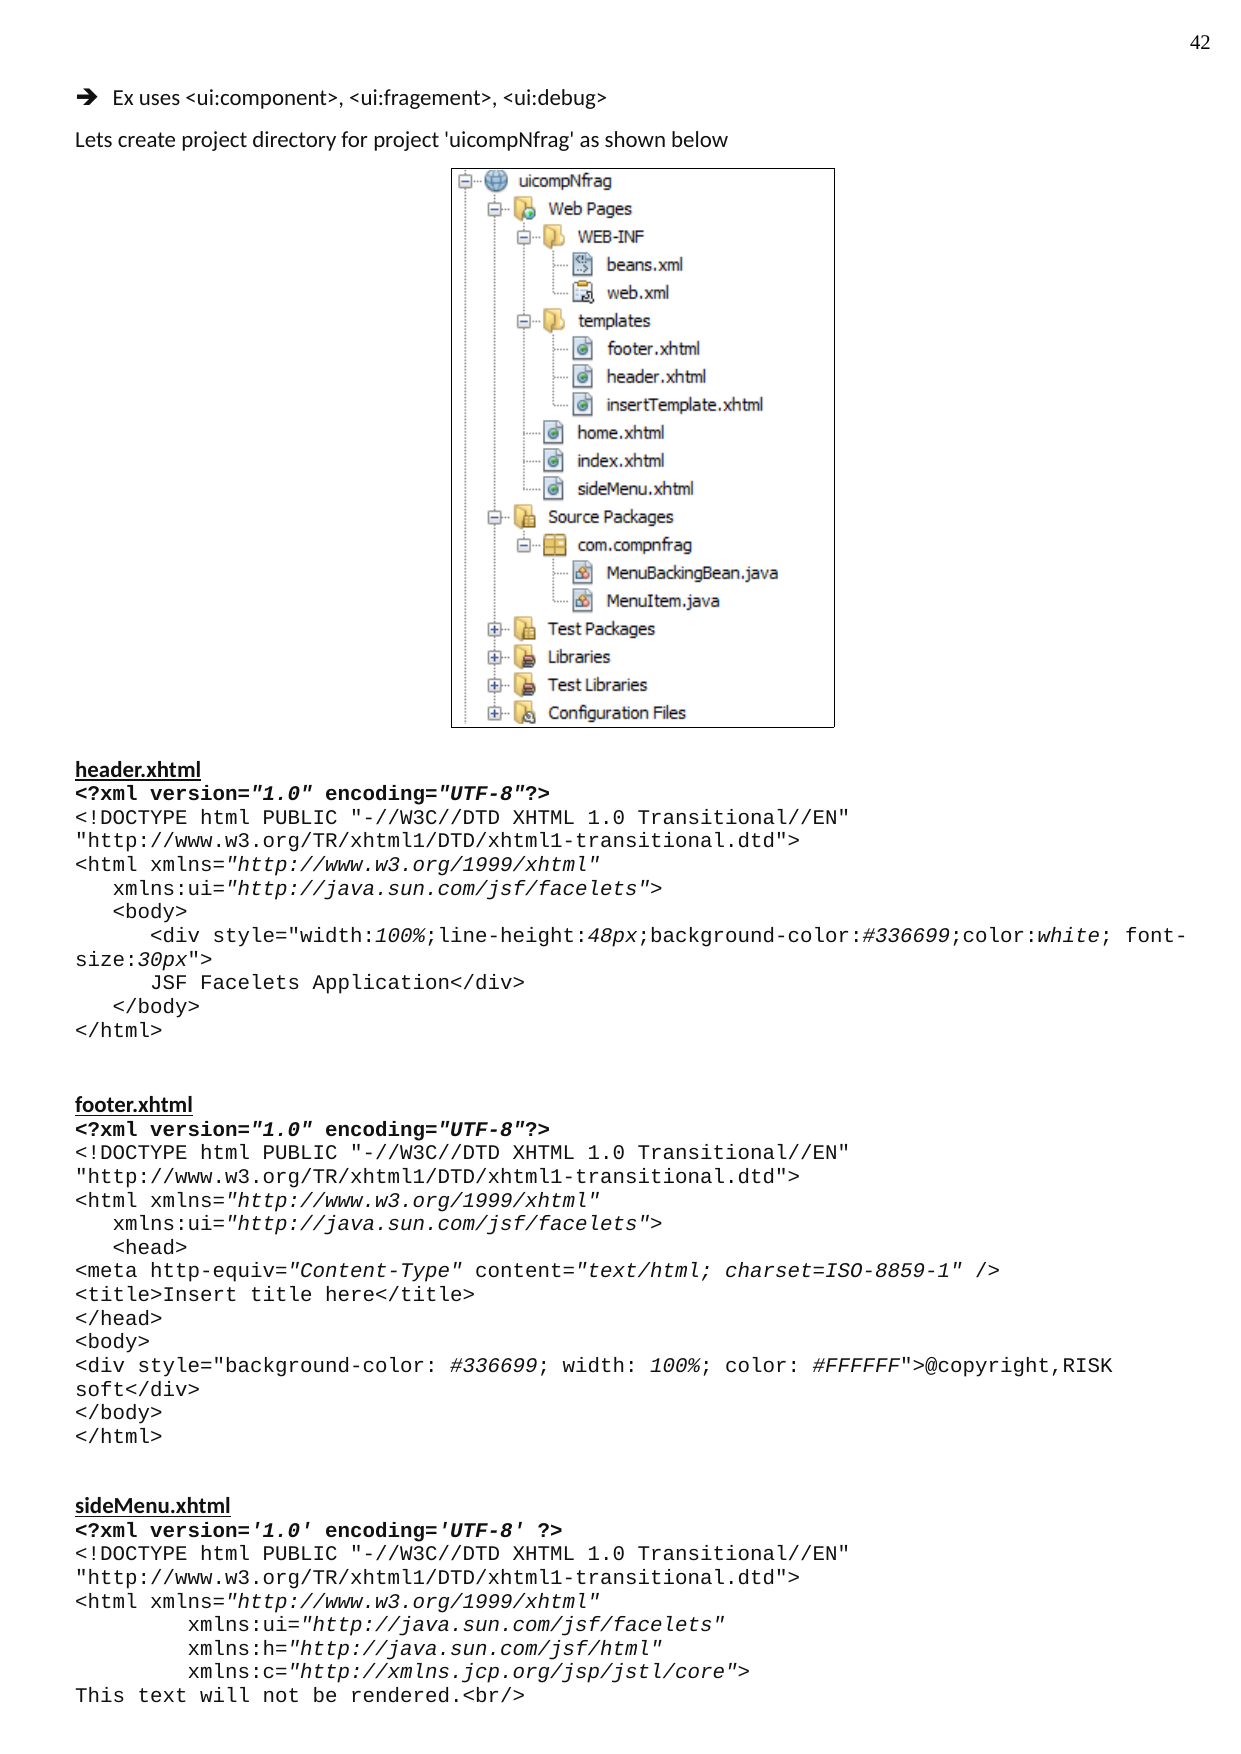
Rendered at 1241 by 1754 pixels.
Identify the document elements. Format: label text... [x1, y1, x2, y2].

text <body> [75, 1331, 1211, 1355]
text header.xhtml [75, 755, 1211, 783]
text </head> [75, 1308, 1211, 1331]
text xmlns:h="http://java.sun.com/jsf/html" [75, 1638, 1211, 1662]
text <!DOCTYPE html PUBLIC "-//W3C//DTD XHTML 1.0 Transitional//EN" [75, 807, 1211, 831]
text <!DOCTYPE html PUBLIC "-//W3C//DTD XHTML 1.0 Transitional//EN" "http://www.w3.org/TR/xhtml1/DTD/xhtml1-transitional.dtd"> [75, 1543, 1211, 1591]
text <meta http-equiv="Content-Type" content="text/html; charset=ISO-8859-1" /> [75, 1261, 1211, 1284]
text </html> [75, 1426, 1211, 1450]
text "http://www.w3.org/TR/xhtml1/DTD/xhtml1-transitional.dtd"> [75, 1166, 1211, 1189]
text </html> [75, 1020, 1211, 1043]
text xmlns:ui="http://java.sun.com/jsf/facelets"> [75, 878, 1211, 901]
text xmlns:c="http://xmlns.jcp.org/jsp/jstl/core"> [75, 1662, 1211, 1685]
text xmlns:ui="http://java.sun.com/jsf/facelets" [75, 1614, 1211, 1638]
text Lets create project directory for project 'uicompNfrag' as shown below [75, 126, 1211, 153]
text xmlns:ui="http://java.sun.com/jsf/facelets"> [75, 1213, 1211, 1237]
text sideMenu.xhtml [75, 1492, 1211, 1520]
text <html xmlns="http://www.w3.org/1999/xhtml" [75, 1189, 1211, 1213]
text This text will not be rendered.<br/> [75, 1685, 1211, 1709]
text "http://www.w3.org/TR/xhtml1/DTD/xhtml1-transitional.dtd"> [75, 831, 1211, 854]
list Ex uses <ui:component>, <ui:fragement>, <ui:debug> [75, 83, 1211, 112]
text <!DOCTYPE html PUBLIC "-//W3C//DTD XHTML 1.0 Transitional//EN" [75, 1142, 1211, 1166]
text footer.xhtml [75, 1091, 1211, 1119]
text <body> [75, 901, 1211, 925]
text <html xmlns="http://www.w3.org/1999/xhtml" [75, 854, 1211, 878]
text <title>Insert title here</title> [75, 1284, 1211, 1308]
text <head> [75, 1237, 1211, 1261]
text <?xml version="1.0" encoding="UTF-8"?> [75, 783, 1211, 807]
text <?xml version='1.0' encoding='UTF-8' ?> [75, 1520, 1211, 1543]
text </body> [75, 1402, 1211, 1426]
text <?xml version="1.0" encoding="UTF-8"?> [75, 1119, 1211, 1142]
text <div style="width:100%;line-height:48px;background-color:#336699;color:white; font-size:30px"> [75, 925, 1211, 972]
text JSF Facelets Application</div> [75, 972, 1211, 996]
text <div style="background-color: #336699; width: 100%; color: #FFFFFF">@copyright,RISK soft</div> [75, 1355, 1211, 1402]
text <html xmlns="http://www.w3.org/1999/xhtml" [75, 1591, 1211, 1614]
text </body> [75, 996, 1211, 1020]
